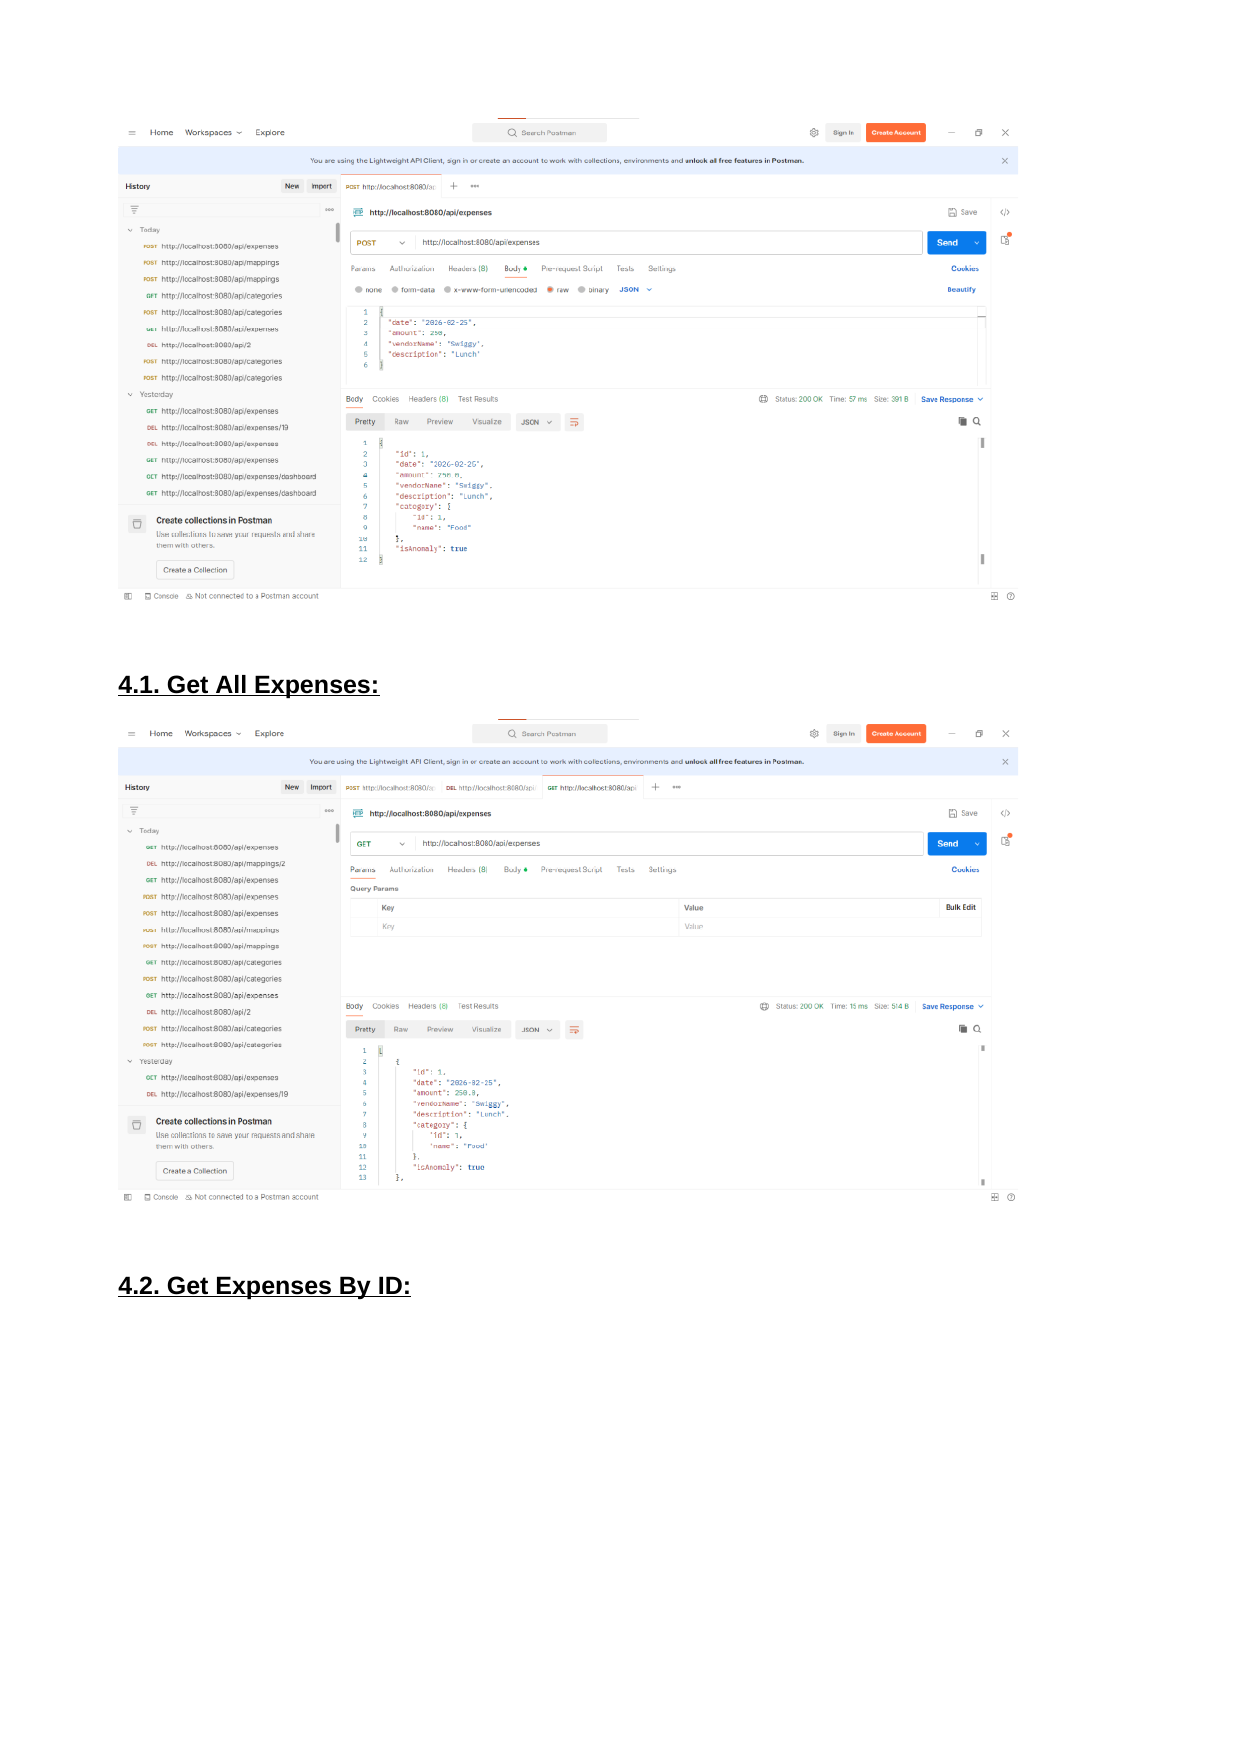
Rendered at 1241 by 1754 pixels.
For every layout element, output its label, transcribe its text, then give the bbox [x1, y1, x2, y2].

text 4.2. Get Expenses By ID: [118, 1271, 1122, 1299]
text 4.1. Get All Expenses: [118, 670, 1122, 699]
